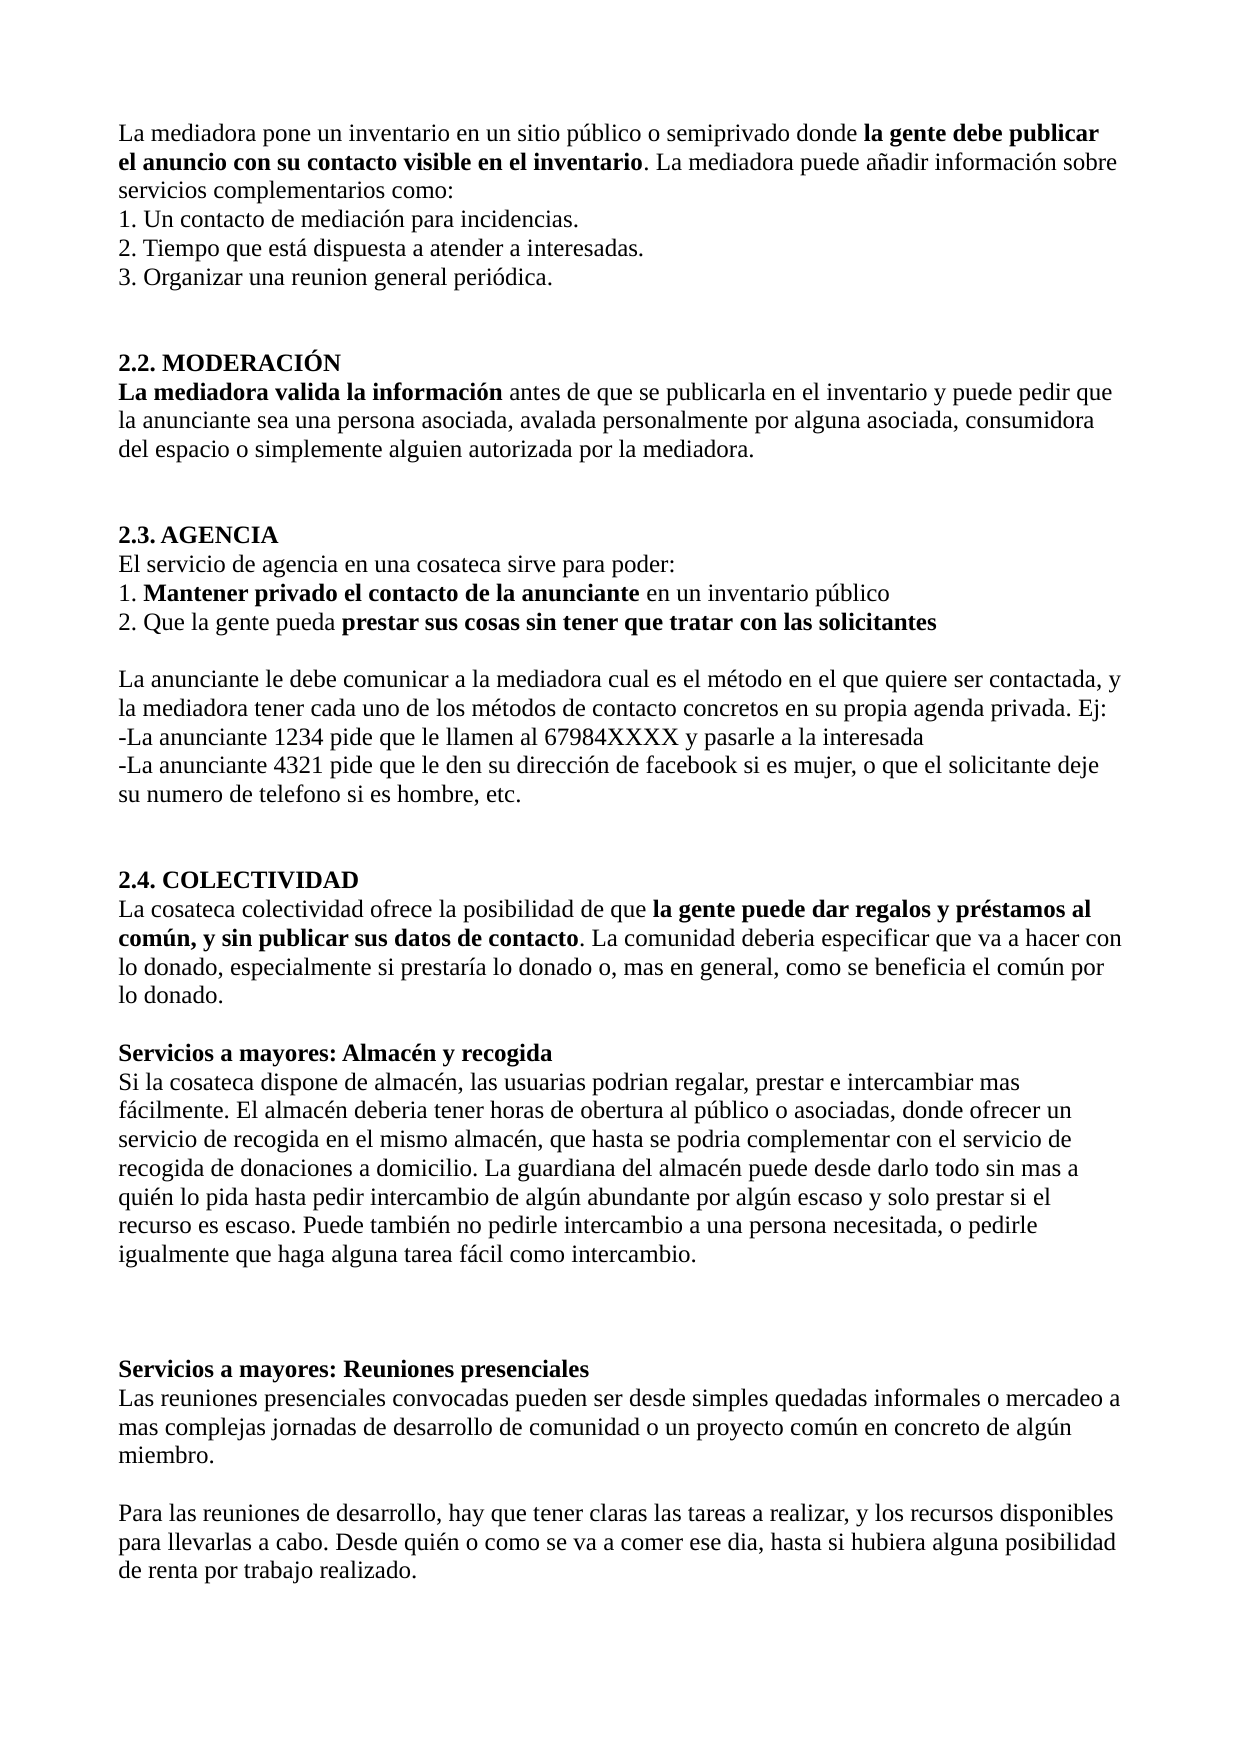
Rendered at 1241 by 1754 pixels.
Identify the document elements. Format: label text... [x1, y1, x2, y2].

text 2. Que la gente pueda prestar sus cosas sin tener que tratar con las solicitantes [118, 607, 1122, 636]
text La cosateca colectividad ofrece la posibilidad de que la gente puede dar regalos y préstamos al común, y sin publicar sus datos de contacto. La comunidad deberia especificar que va a hacer con lo donado, especialmente si prestaría lo donado o, mas en general, como se beneficia el común por lo donado. [118, 894, 1122, 1009]
text La mediadora valida la información antes de que se publicarla en el inventario y puede pedir que la anunciante sea una persona asociada, avalada personalmente por alguna asociada, consumidora del espacio o simplemente alguien autorizada por la mediadora. [118, 377, 1122, 463]
text 1. Mantener privado el contacto de la anunciante en un inventario público [118, 578, 1122, 607]
text Servicios a mayores: Reuniones presenciales [118, 1354, 1122, 1383]
text Las reuniones presenciales convocadas pueden ser desde simples quedadas informales o mercadeo a mas complejas jornadas de desarrollo de comunidad o un proyecto común en concreto de algún miembro. [118, 1383, 1122, 1469]
text Servicios a mayores: Almacén y recogida [118, 1038, 1122, 1067]
text Si la cosateca dispone de almacén, las usuarias podrian regalar, prestar e intercambiar mas fácilmente. El almacén deberia tener horas de obertura al público o asociadas, donde ofrecer un servicio de recogida en el mismo almacén, que hasta se podria complementar con el servicio de recogida de donaciones a domicilio. La guardiana del almacén puede desde darlo todo sin mas a quién lo pida hasta pedir intercambio de algún abundante por algún escaso y solo prestar si el recurso es escaso. Puede también no pedirle intercambio a una persona necesitada, o pedirle igualmente que haga alguna tarea fácil como intercambio. [118, 1067, 1122, 1268]
text 2.3. AGENCIA [118, 521, 1122, 549]
text 1. Un contacto de mediación para incidencias. [118, 204, 1122, 233]
text 2. Tiempo que está dispuesta a atender a interesadas. [118, 233, 1122, 262]
text -La anunciante 4321 pide que le den su dirección de facebook si es mujer, o que el solicitante deje su numero de telefono si es hombre, etc. [118, 751, 1122, 808]
text 3. Organizar una reunion general periódica. [118, 262, 1122, 291]
text El servicio de agencia en una cosateca sirve para poder: [118, 549, 1122, 578]
text La anunciante le debe comunicar a la mediadora cual es el método en el que quiere ser contactada, y la mediadora tener cada uno de los métodos de contacto concretos en su propia agenda privada. Ej: [118, 664, 1122, 722]
text 2.4. COLECTIVIDAD [118, 866, 1122, 894]
text La mediadora pone un inventario en un sitio público o semiprivado donde la gente debe publicar el anuncio con su contacto visible en el inventario. La mediadora puede añadir información sobre servicios complementarios como: [118, 118, 1122, 204]
text -La anunciante 1234 pide que le llamen al 67984XXXX y pasarle a la interesada [118, 722, 1122, 751]
text Para las reuniones de desarrollo, hay que tener claras las tareas a realizar, y los recursos disponibles para llevarlas a cabo. Desde quién o como se va a comer ese dia, hasta si hubiera alguna posibilidad de renta por trabajo realizado. [118, 1498, 1122, 1584]
text 2.2. MODERACIÓN [118, 348, 1122, 377]
